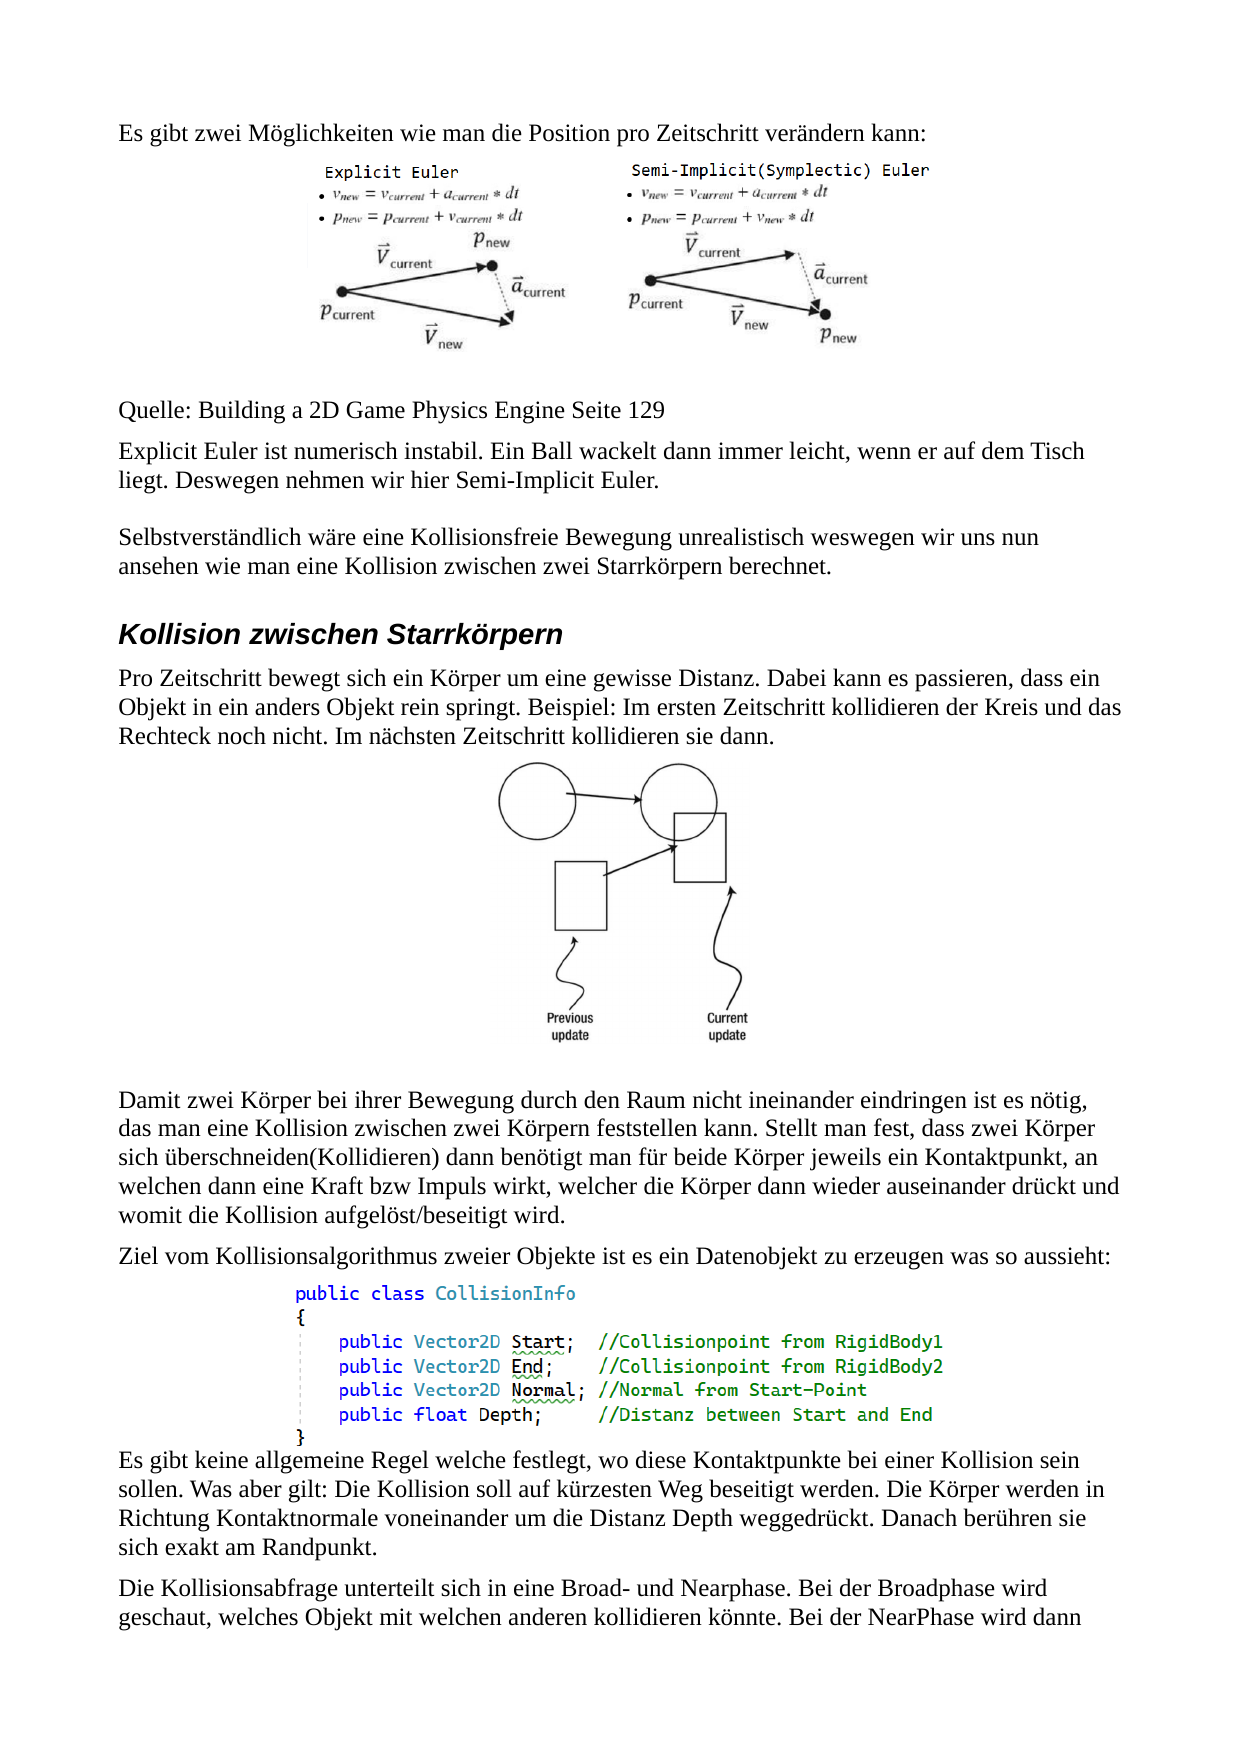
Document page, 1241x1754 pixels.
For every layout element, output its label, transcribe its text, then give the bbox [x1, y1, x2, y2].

picture [289, 1282, 952, 1446]
text Explicit Euler ist numerisch instabil. Ein Ball wackelt dann immer leicht, wenn er auf dem Tisch liegt. Deswegen nehmen wir hier Semi-Implicit Euler. [118, 436, 1122, 493]
text Die Kollisionsabfrage unterteilt sich in eine Broad- und Nearphase. Bei der Broadphase wird geschaut, welches Objekt mit welchen anderen kollidieren könnte. Bei der NearPhase wird dann [118, 1573, 1122, 1631]
picture [307, 159, 933, 354]
text Ziel vom Kollisionsalgorithmus zweier Objekte ist es ein Datenobjekt zu erzeugen was so aussieht: [118, 1241, 1122, 1270]
text Selbstverständlich wäre eine Kollisionsfreie Bewegung unrealistisch weswegen wir uns nun ansehen wie man eine Kollision zwischen zwei Starrkörpern berechnet. [118, 522, 1122, 580]
picture [490, 762, 750, 1044]
text Es gibt zwei Möglichkeiten wie man die Position pro Zeitschritt verändern kann: [118, 118, 1122, 147]
text Pro Zeitschritt bewegt sich ein Körper um eine gewisse Distanz. Dabei kann es passieren, dass ein Objekt in ein anders Objekt rein springt. Beispiel: Im ersten Zeitschritt kollidieren der Kreis und das Rechteck noch nicht. Im nächsten Zeitschritt kollidieren sie dann. [118, 663, 1122, 749]
subtitle Kollision zwischen Starrkörpern [118, 617, 1122, 651]
text Quelle: Building a 2D Game Physics Engine Seite 129 [118, 395, 1122, 423]
text Damit zwei Körper bei ihrer Bewegung durch den Raum nicht ineinander eindringen ist es nötig, das man eine Kollision zwischen zwei Körpern feststellen kann. Stellt man fest, dass zwei Körper sich überschneiden(Kollidieren) dann benötigt man für beide Körper jeweils ein Kontaktpunkt, an welchen dann eine Kraft bzw Impuls wirkt, welcher die Körper dann wieder auseinander drückt und womit die Kollision aufgelöst/beseitigt wird. [118, 1085, 1122, 1228]
text Es gibt keine allgemeine Regel welche festlegt, wo diese Kontaktpunkte bei einer Kollision sein sollen. Was aber gilt: Die Kollision soll auf kürzesten Weg beseitigt werden. Die Körper werden in Richtung Kontaktnormale voneinander um die Distanz Depth weggedrückt. Danach berühren sie sich exakt am Randpunkt. [118, 1282, 1122, 1561]
